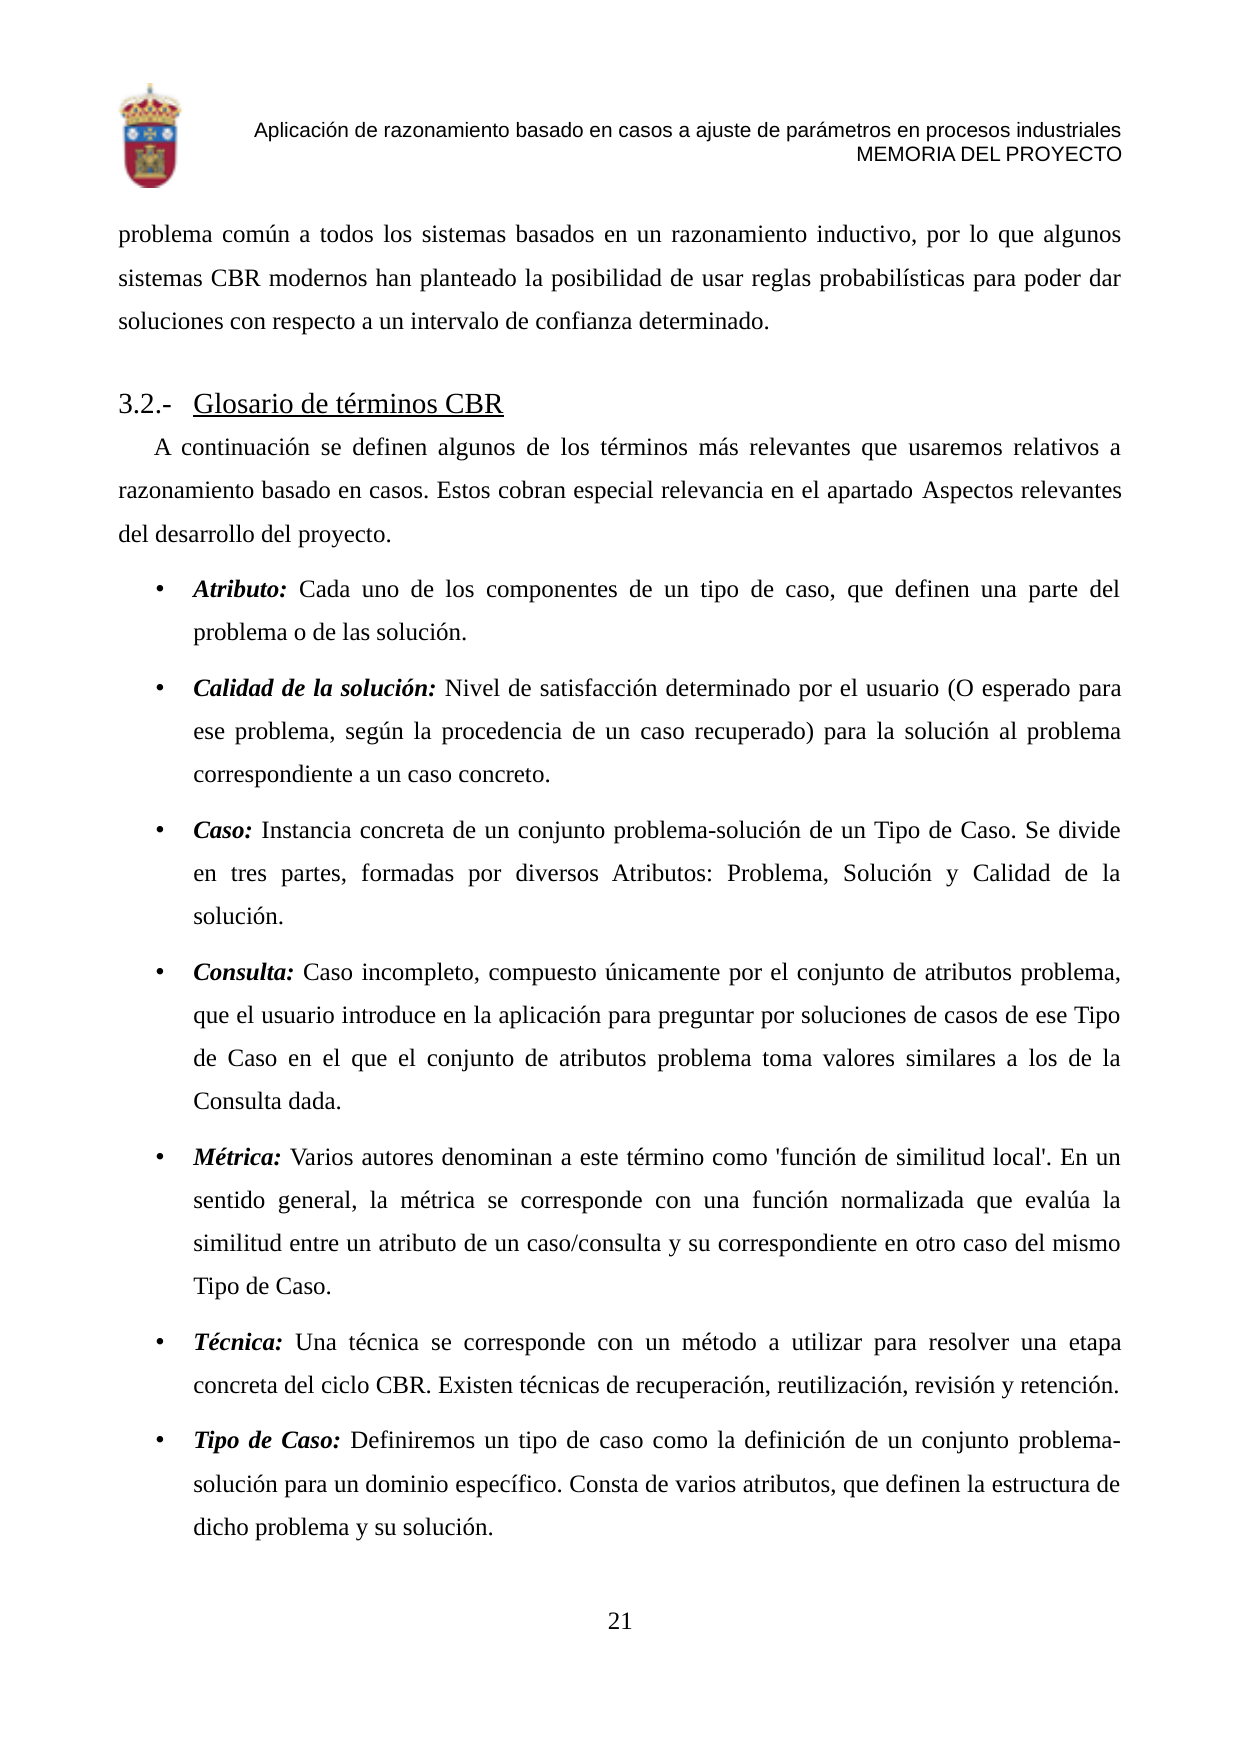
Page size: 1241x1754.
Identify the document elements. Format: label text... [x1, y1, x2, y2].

list Consulta: Caso incompleto, compuesto únicamente por el conjunto de atributos problema, que el usuario introduce en la aplicación para preguntar por soluciones de casos de ese Tipo de Caso en el que el conjunto de atributos problema toma valores similares a los de la Consulta dada. [156, 957, 1122, 1115]
list Caso: Instancia concreta de un conjunto problema-solución de un Tipo de Caso. Se divide en tres partes, formadas por diversos Atributos: Problema, Solución y Calidad de la solución. [156, 815, 1122, 930]
subtitle Glosario de términos CBR [118, 386, 1122, 420]
text problema común a todos los sistemas basados en un razonamiento inductivo, por lo que algunos sistemas CBR modernos han planteado la posibilidad de usar reglas probabilísticas para poder dar soluciones con respecto a un intervalo de confianza determinado. [118, 219, 1122, 334]
text A continuación se definen algunos de los términos más relevantes que usaremos relativos a razonamiento basado en casos. Estos cobran especial relevancia en el apartado Aspectos relevantes del desarrollo del proyecto. [118, 432, 1122, 547]
list Atributo: Cada uno de los componentes de un tipo de caso, que definen una parte del problema o de las solución. [156, 574, 1122, 646]
list Tipo de Caso: Definiremos un tipo de caso como la definición de un conjunto problema-solución para un dominio específico. Consta de varios atributos, que definen la estructura de dicho problema y su solución. [156, 1426, 1122, 1541]
picture [117, 83, 184, 188]
list Calidad de la solución: Nivel de satisfacción determinado por el usuario (O esperado para ese problema, según la procedencia de un caso recuperado) para la solución al problema correspondiente a un caso concreto. [156, 673, 1122, 788]
list Técnica: Una técnica se corresponde con un método a utilizar para resolver una etapa concreta del ciclo CBR. Existen técnicas de recuperación, reutilización, revisión y retención. [156, 1327, 1122, 1399]
list Métrica: Varios autores denominan a este término como 'función de similitud local'. En un sentido general, la métrica se corresponde con una función normalizada que evalúa la similitud entre un atributo de un caso/consulta y su correspondiente en otro caso del mismo Tipo de Caso. [156, 1142, 1122, 1300]
